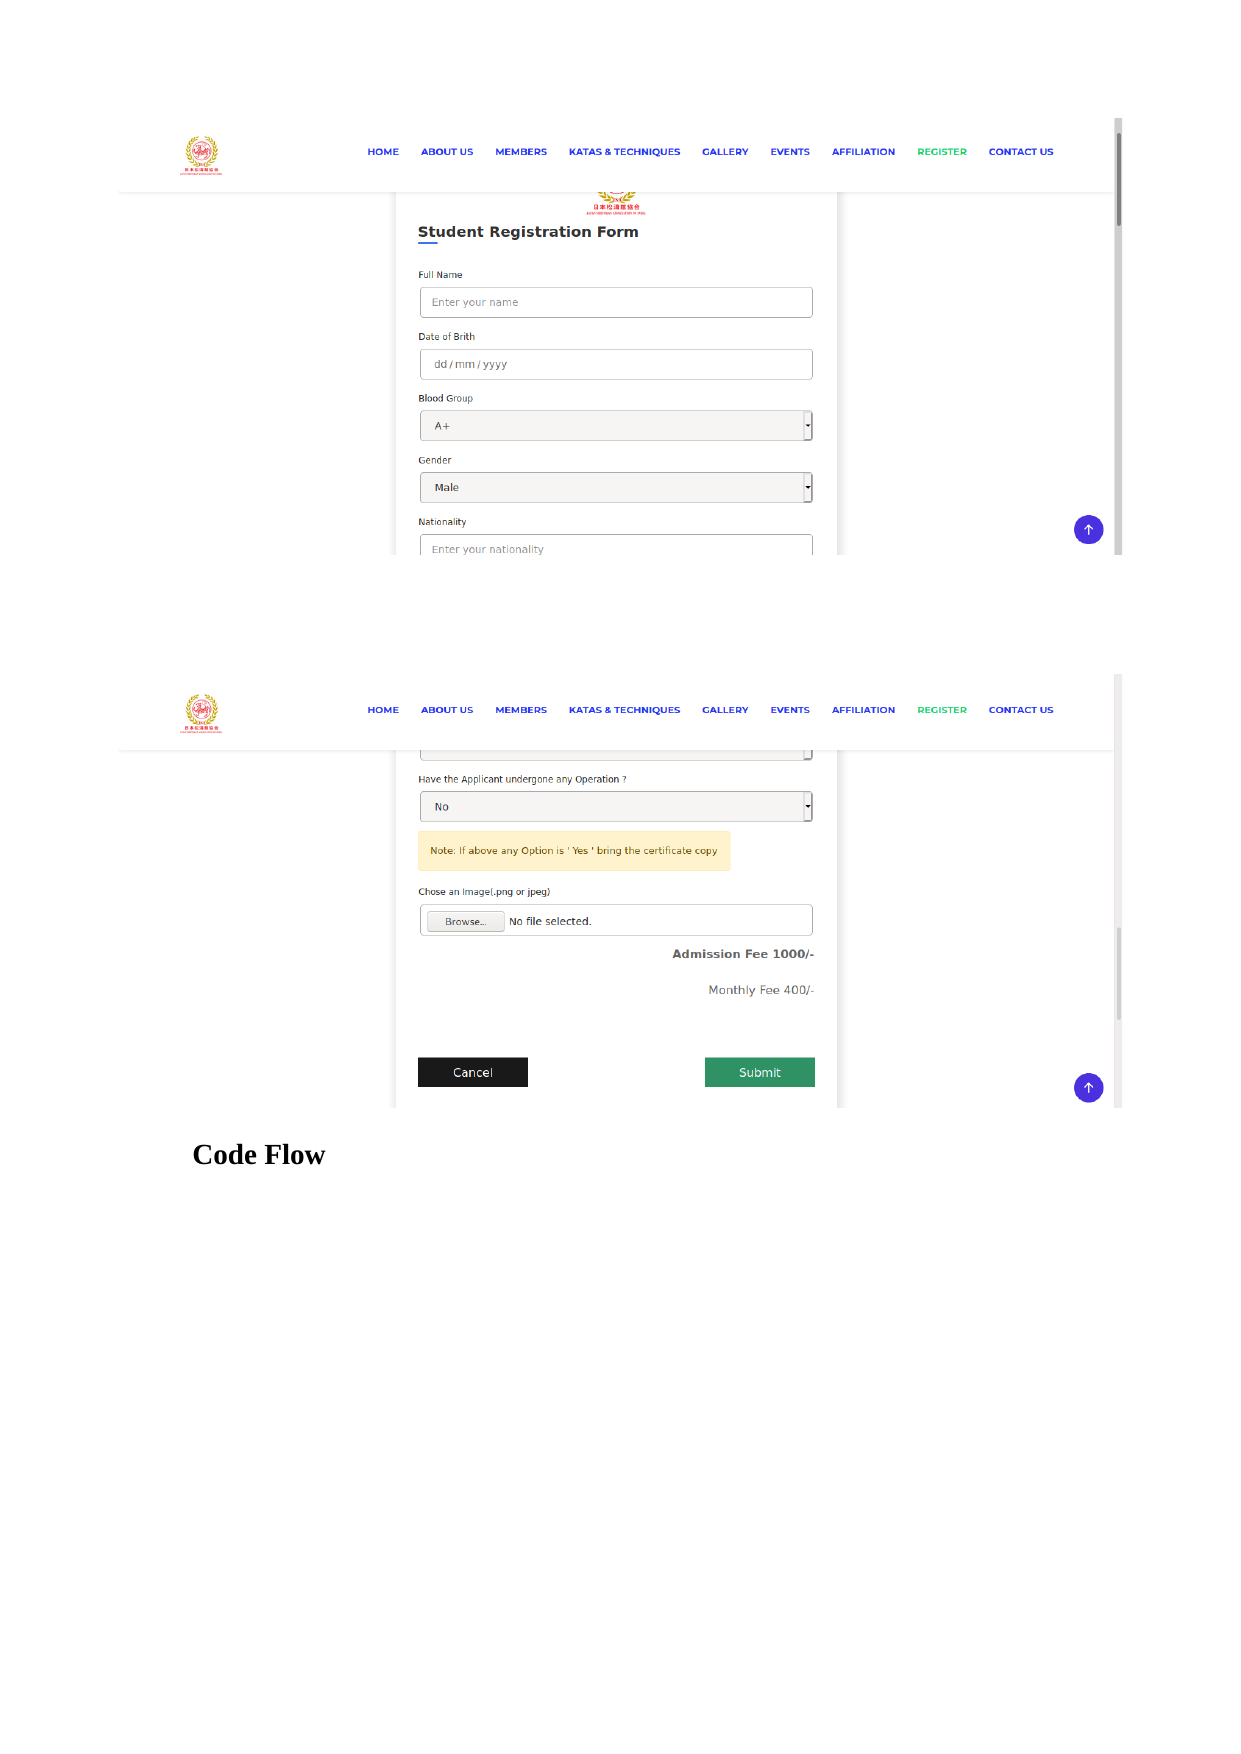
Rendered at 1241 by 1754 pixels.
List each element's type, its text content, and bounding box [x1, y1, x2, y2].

text Code Flow [118, 1137, 1122, 1170]
picture [118, 118, 1123, 555]
picture [118, 674, 1123, 1108]
